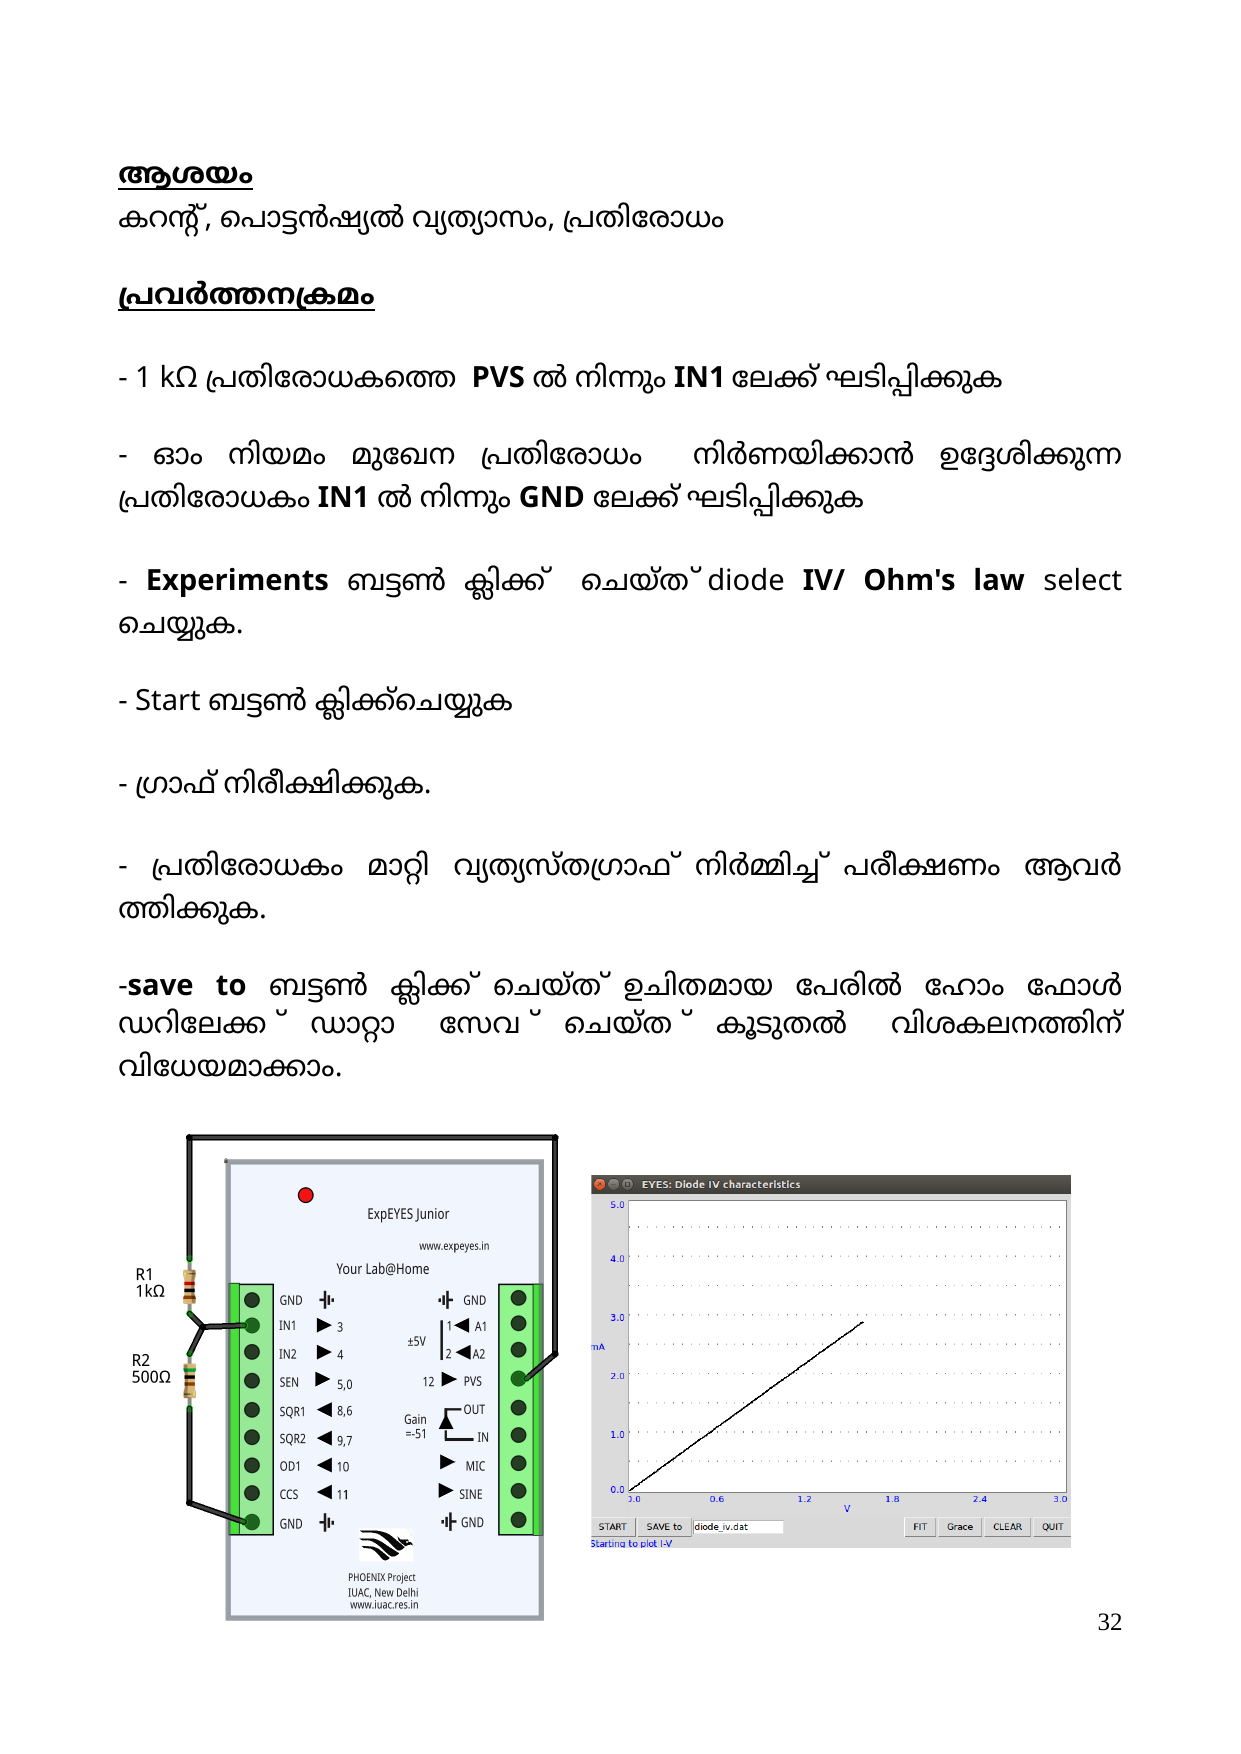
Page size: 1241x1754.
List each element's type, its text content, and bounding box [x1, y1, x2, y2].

text പ്രവർത്തനക്രമം [118, 278, 1122, 317]
list - പ്രതിരോധകം മാറ്റി വ്യത്യസ്തഗ്രാഫ് നിര്‍മ്മിച്ച് പരീക്ഷണം ആവര്‍ത്തിക്കുക. [118, 844, 1122, 931]
list - Start ബട്ടണ്‍ ക്ലിക്ക്ചെയ്യുക [118, 679, 1122, 722]
text കറന്റ്, പൊട്ടൻഷ്യൽ വ്യത്യാസം, പ്രതിരോധം [118, 196, 1122, 239]
list - ഓം നിയമം മുഖേന പ്രതിരോധം നിർണയിക്കാൻ ഉദ്ദേശിക്കുന്ന പ്രതിരോധകം IN1 ൽ നിന്നും GND ലേക്ക് ഘടിപ്പിക്കുക [118, 433, 1122, 519]
list - 1 kΩ പ്രതിരോധകത്തെ PVS ൽ നിന്നും IN1ലേക്ക് ഘടിപ്പിക്കുക [118, 356, 1122, 399]
list -save to ബട്ടണ്‍ ക്ലിക്ക് ചെയ്ത് ഉചിതമായ പേരില്‍ ഹോം ഫോള്‍ഡറിലേക്ക് ഡാറ്റാ സേവ് ചെയ്ത് കൂടുതല്‍ വിശകലനത്തിന് വിധേയമാക്കാം. [118, 965, 1122, 1089]
list - ഗ്രാഫ് നിരീക്ഷിക്കുക. [118, 762, 1122, 805]
list - Experiments ബട്ടണ്‍ ക്ലിക്ക് ചെയ്ത് diode IV/ Ohm's law select ചെയ്യുക. [118, 559, 1122, 645]
picture [131, 1131, 562, 1628]
picture [591, 1175, 1071, 1548]
text ആശയം [118, 158, 1122, 196]
